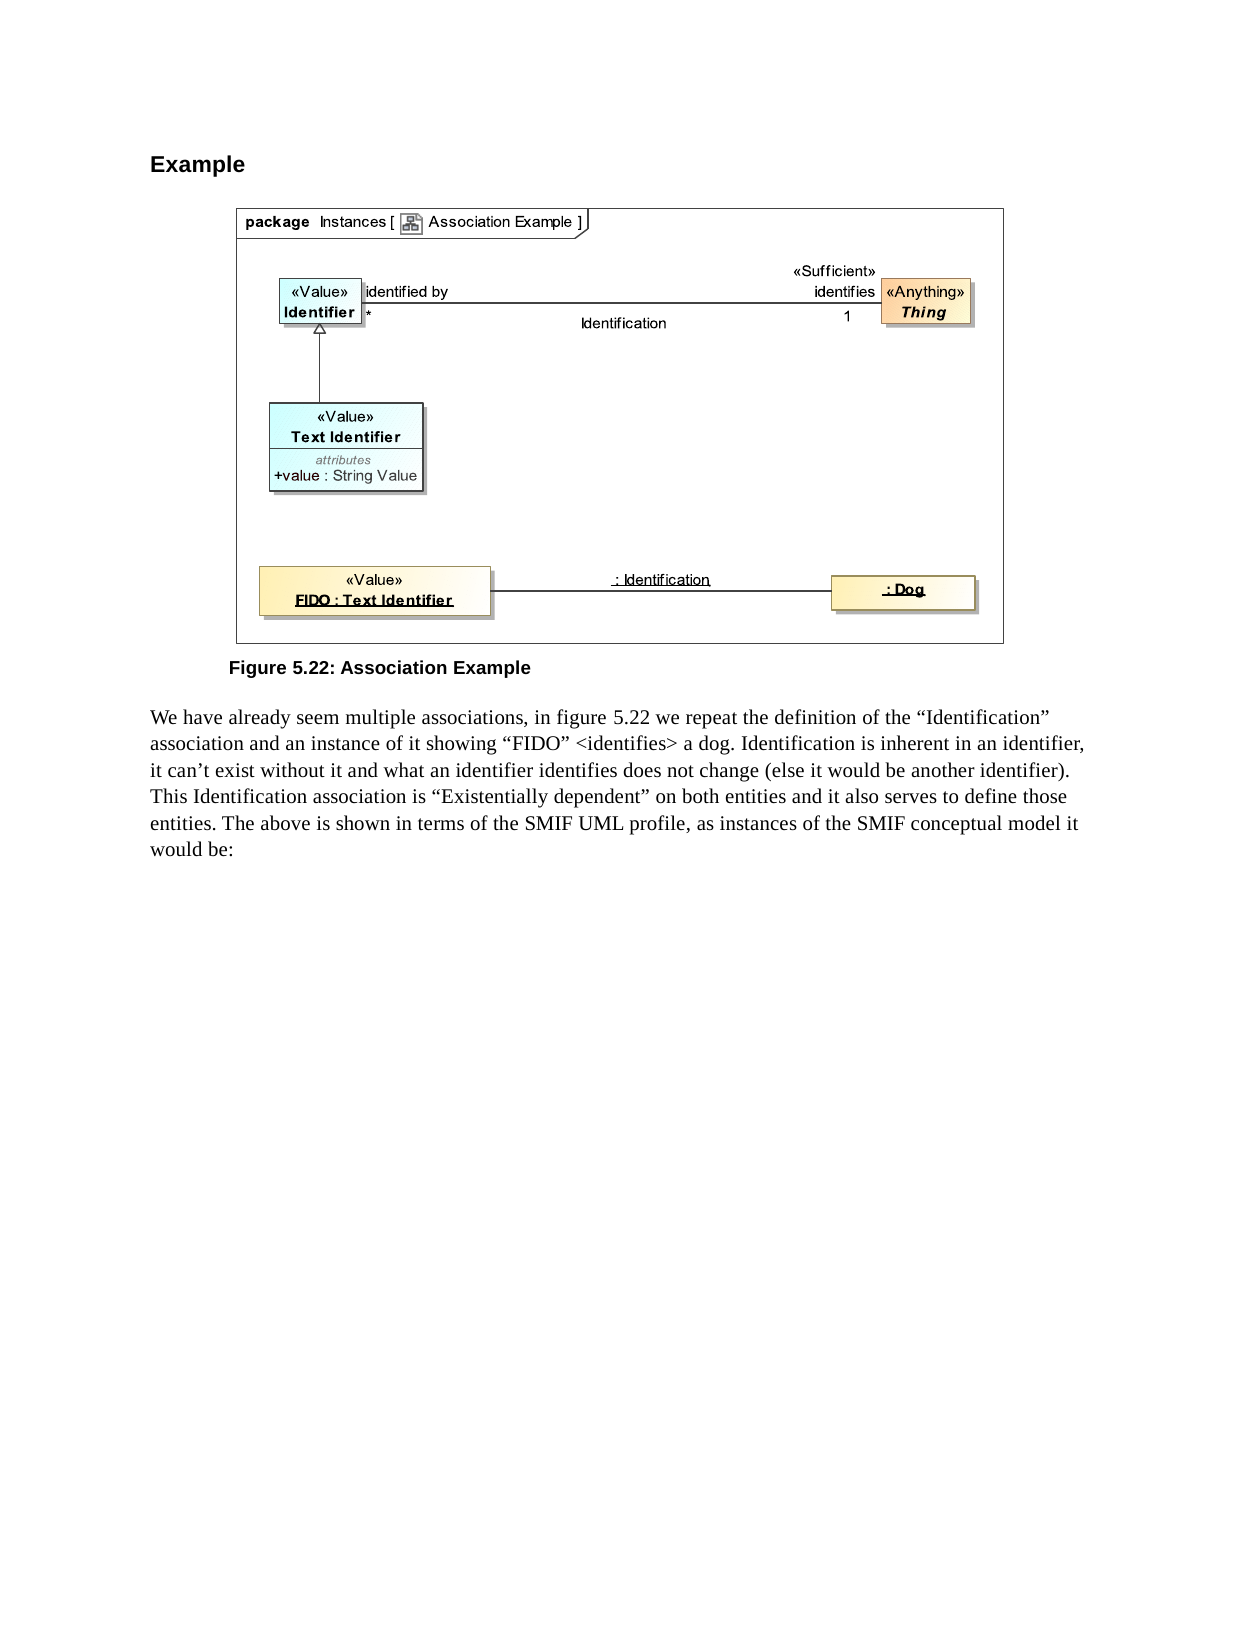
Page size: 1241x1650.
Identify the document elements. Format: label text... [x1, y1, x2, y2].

text Figure 5.22: Association Example [229, 651, 1011, 679]
text Example [150, 150, 1090, 177]
text We have already seem multiple associations, in figure 5.22 we repeat the definition of the “Identification” association and an instance of it showing “FIDO” <identifies> a dog. Identification is inherent in an identifier, it can’t exist without it and what an identifier identifies does not change (else it would be another identifier). This Identification association is “Existentially dependent” on both entities and it also serves to define those entities. The above is shown in terms of the SMIF UML profile, as instances of the SMIF conceptual model it would be: [150, 189, 1090, 861]
